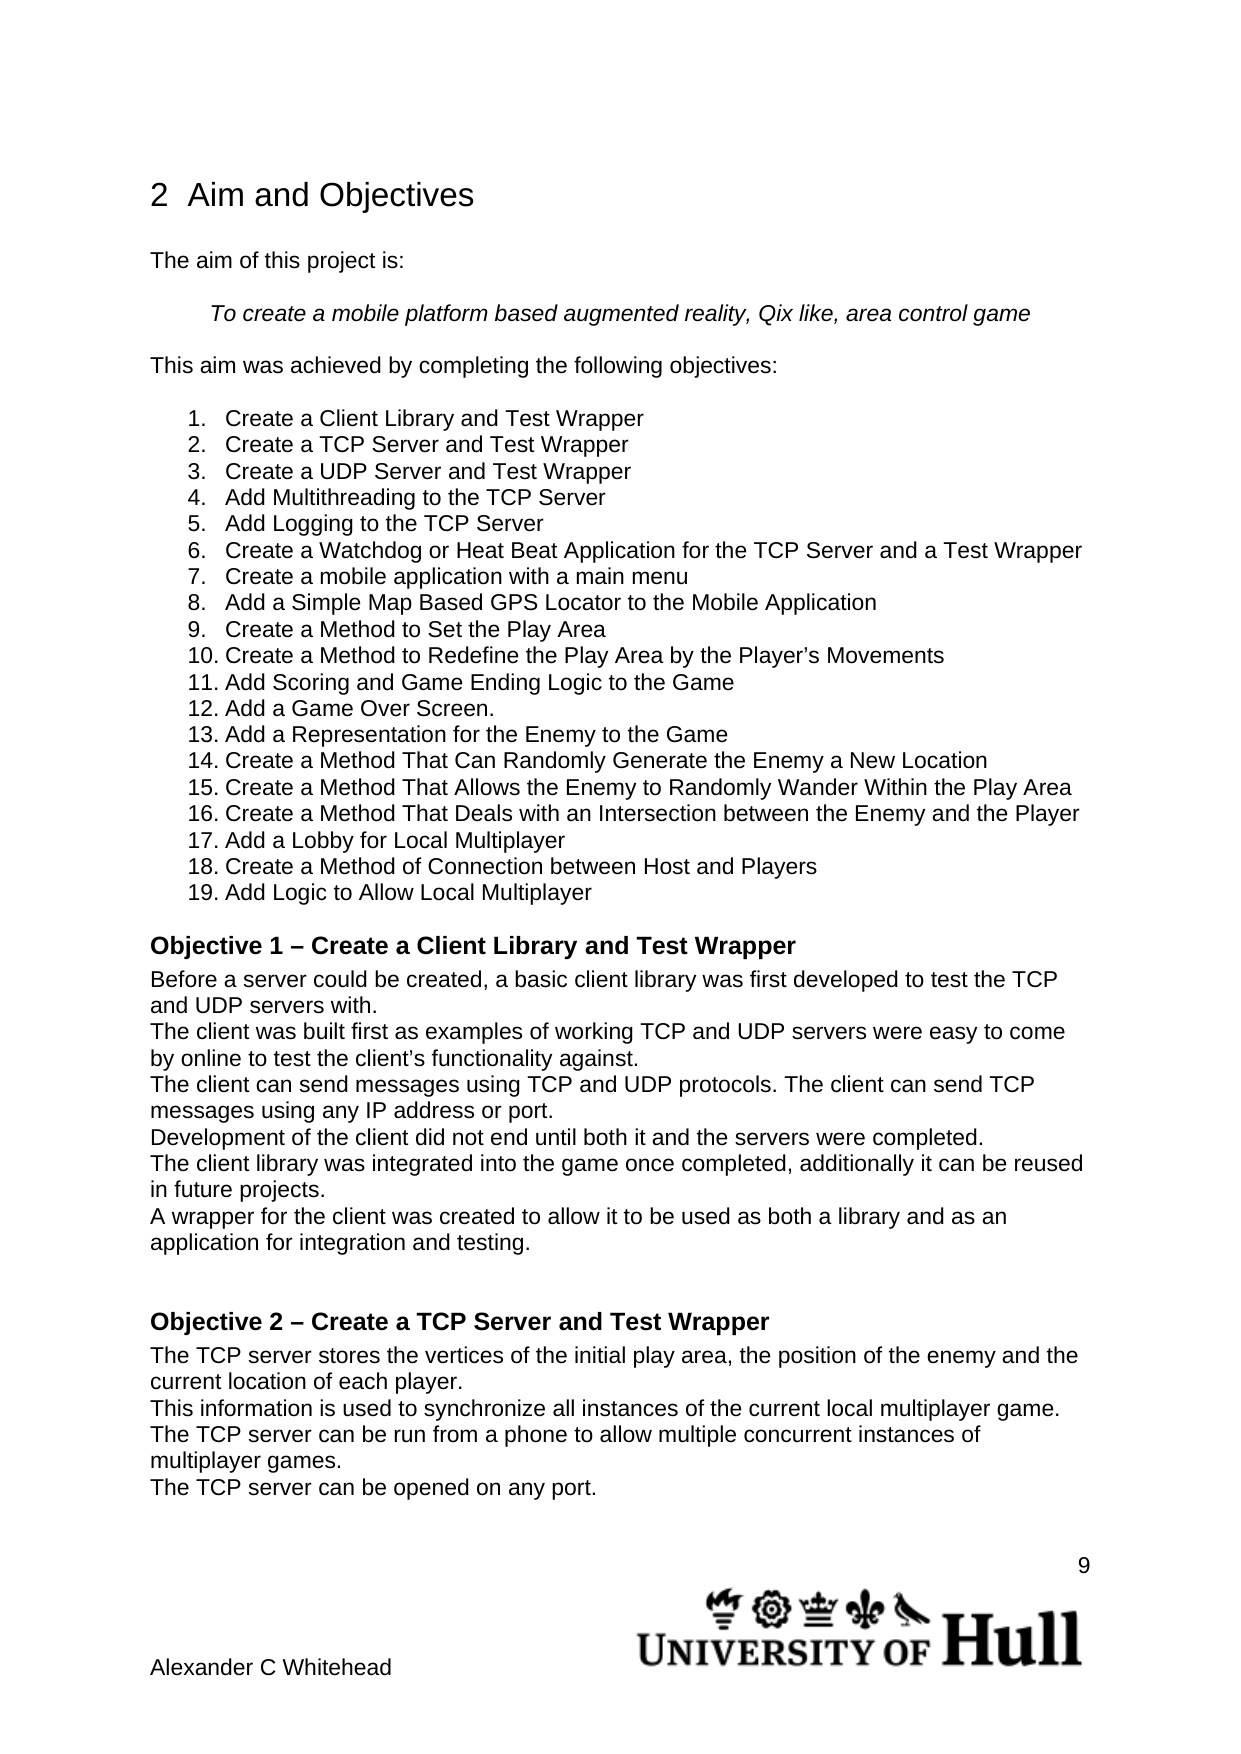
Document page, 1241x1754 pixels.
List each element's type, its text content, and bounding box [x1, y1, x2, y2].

subtitle Objective 1 – Create a Client Library and Test Wrapper [150, 931, 1090, 959]
text This information is used to synchronize all instances of the current local multiplayer game. [150, 1394, 1090, 1421]
text The client library was integrated into the game once completed, additionally it can be reused in future projects. [150, 1150, 1090, 1203]
list Add a Game Over Screen. [187, 695, 1090, 721]
subtitle Aim and Objectives [150, 175, 1090, 213]
picture [630, 1578, 1091, 1676]
text Before a server could be created, a basic client library was first developed to test the TCP and UDP servers with. [150, 966, 1090, 1018]
list Create a Client Library and Test Wrapper [187, 405, 1090, 431]
list Add a Lobby for Local Multiplayer [187, 827, 1090, 853]
list Add Multithreading to the TCP Server [187, 484, 1090, 510]
text The client can send messages using TCP and UDP protocols. The client can send TCP messages using any IP address or port. [150, 1071, 1090, 1124]
list Add Logging to the TCP Server [187, 510, 1090, 537]
list Create a Method to Redefine the Play Area by the Player’s Movements [187, 642, 1090, 668]
list Create a Method of Connection between Host and Players [187, 853, 1090, 879]
list Create a Method That Allows the Enemy to Randomly Wander Within the Play Area [187, 774, 1090, 800]
list Create a Method That Deals with an Intersection between the Enemy and the Player [187, 800, 1090, 827]
text To create a mobile platform based augmented reality, Qix like, area control game [150, 299, 1090, 326]
text A wrapper for the client was created to allow it to be used as both a library and as an application for integration and testing. [150, 1203, 1090, 1256]
list Create a TCP Server and Test Wrapper [187, 431, 1090, 458]
list Add Logic to Allow Local Multiplayer [187, 879, 1090, 906]
list Add Scoring and Game Ending Logic to the Game [187, 668, 1090, 695]
text Development of the client did not end until both it and the servers were completed. [150, 1124, 1090, 1150]
list Create a UDP Server and Test Wrapper [187, 458, 1090, 484]
list Create a Method to Set the Play Area [187, 616, 1090, 642]
text This aim was achieved by completing the following objectives: [150, 352, 1090, 378]
list Create a mobile application with a main menu [187, 563, 1090, 589]
list Add a Simple Map Based GPS Locator to the Mobile Application [187, 589, 1090, 616]
list Add a Representation for the Enemy to the Game [187, 721, 1090, 747]
subtitle Objective 2 – Create a TCP Server and Test Wrapper [150, 1307, 1090, 1336]
text The client was built first as examples of working TCP and UDP servers were easy to come by online to test the client’s functionality against. [150, 1018, 1090, 1071]
text The TCP server stores the vertices of the initial play area, the position of the enemy and the current location of each player. [150, 1342, 1090, 1394]
list Create a Watchdog or Heat Beat Application for the TCP Server and a Test Wrapper [187, 537, 1090, 563]
text The TCP server can be run from a phone to allow multiple concurrent instances of multiplayer games. [150, 1421, 1090, 1474]
text The aim of this project is: [150, 247, 1090, 273]
text The TCP server can be opened on any port. [150, 1474, 1090, 1500]
list Create a Method That Can Randomly Generate the Enemy a New Location [187, 747, 1090, 774]
